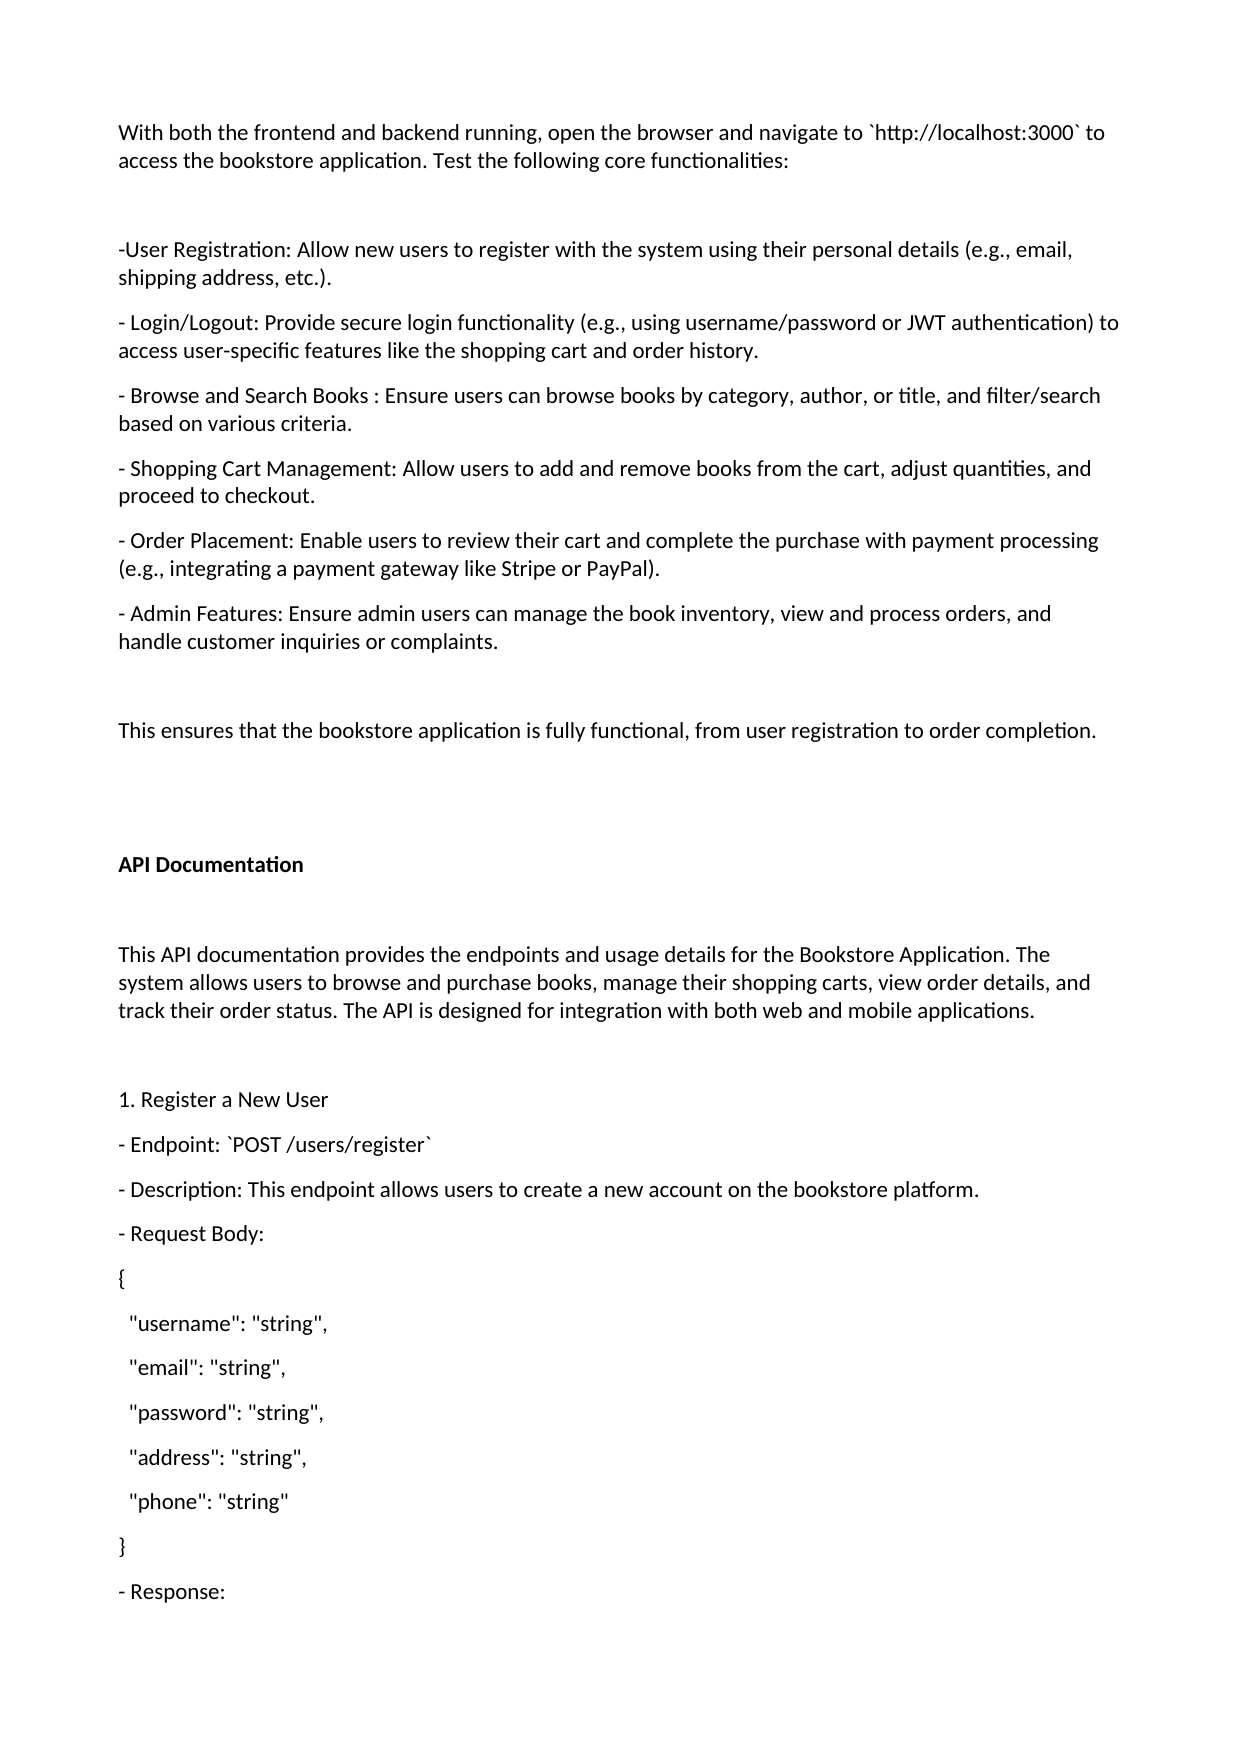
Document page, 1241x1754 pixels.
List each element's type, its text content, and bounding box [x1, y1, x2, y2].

text "phone": "string" [118, 1487, 1122, 1516]
text API Documentation [118, 851, 1122, 878]
text "email": "string", [118, 1353, 1122, 1381]
text "username": "string", [118, 1309, 1122, 1337]
text - Request Body: [118, 1219, 1122, 1247]
text - Browse and Search Books : Ensure users can browse books by category, author, or title, and filter/search based on various criteria. [118, 381, 1122, 437]
text - Endpoint: `POST /users/register` [118, 1130, 1122, 1158]
text - Admin Features: Ensure admin users can manage the book inventory, view and process orders, and handle customer inquiries or complaints. [118, 599, 1122, 655]
text "password": "string", [118, 1398, 1122, 1426]
text - Shopping Cart Management: Allow users to add and remove books from the cart, adjust quantities, and proceed to checkout. [118, 454, 1122, 510]
text "address": "string", [118, 1443, 1122, 1471]
text } [118, 1532, 1122, 1560]
text 1. Register a New User [118, 1085, 1122, 1113]
text - Order Placement: Enable users to review their cart and complete the purchase with payment processing (e.g., integrating a payment gateway like Stripe or PayPal). [118, 526, 1122, 582]
text - Login/Logout: Provide secure login functionality (e.g., using username/password or JWT authentication) to access user-specific features like the shopping cart and order history. [118, 308, 1122, 364]
text This API documentation provides the endpoints and usage details for the Bookstore Application. The system allows users to browse and purchase books, manage their shopping carts, view order details, and track their order status. The API is designed for integration with both web and mobile applications. [118, 940, 1122, 1024]
text -User Registration: Allow new users to register with the system using their personal details (e.g., email, shipping address, etc.). [118, 236, 1122, 292]
text With both the frontend and backend running, open the browser and navigate to `http://localhost:3000` to access the bookstore application. Test the following core functionalities: [118, 118, 1122, 174]
text - Description: This endpoint allows users to create a new account on the bookstore platform. [118, 1175, 1122, 1203]
text - Response: [118, 1577, 1122, 1605]
text This ensures that the bookstore application is fully functional, from user registration to order completion. [118, 716, 1122, 744]
text { [118, 1264, 1122, 1292]
